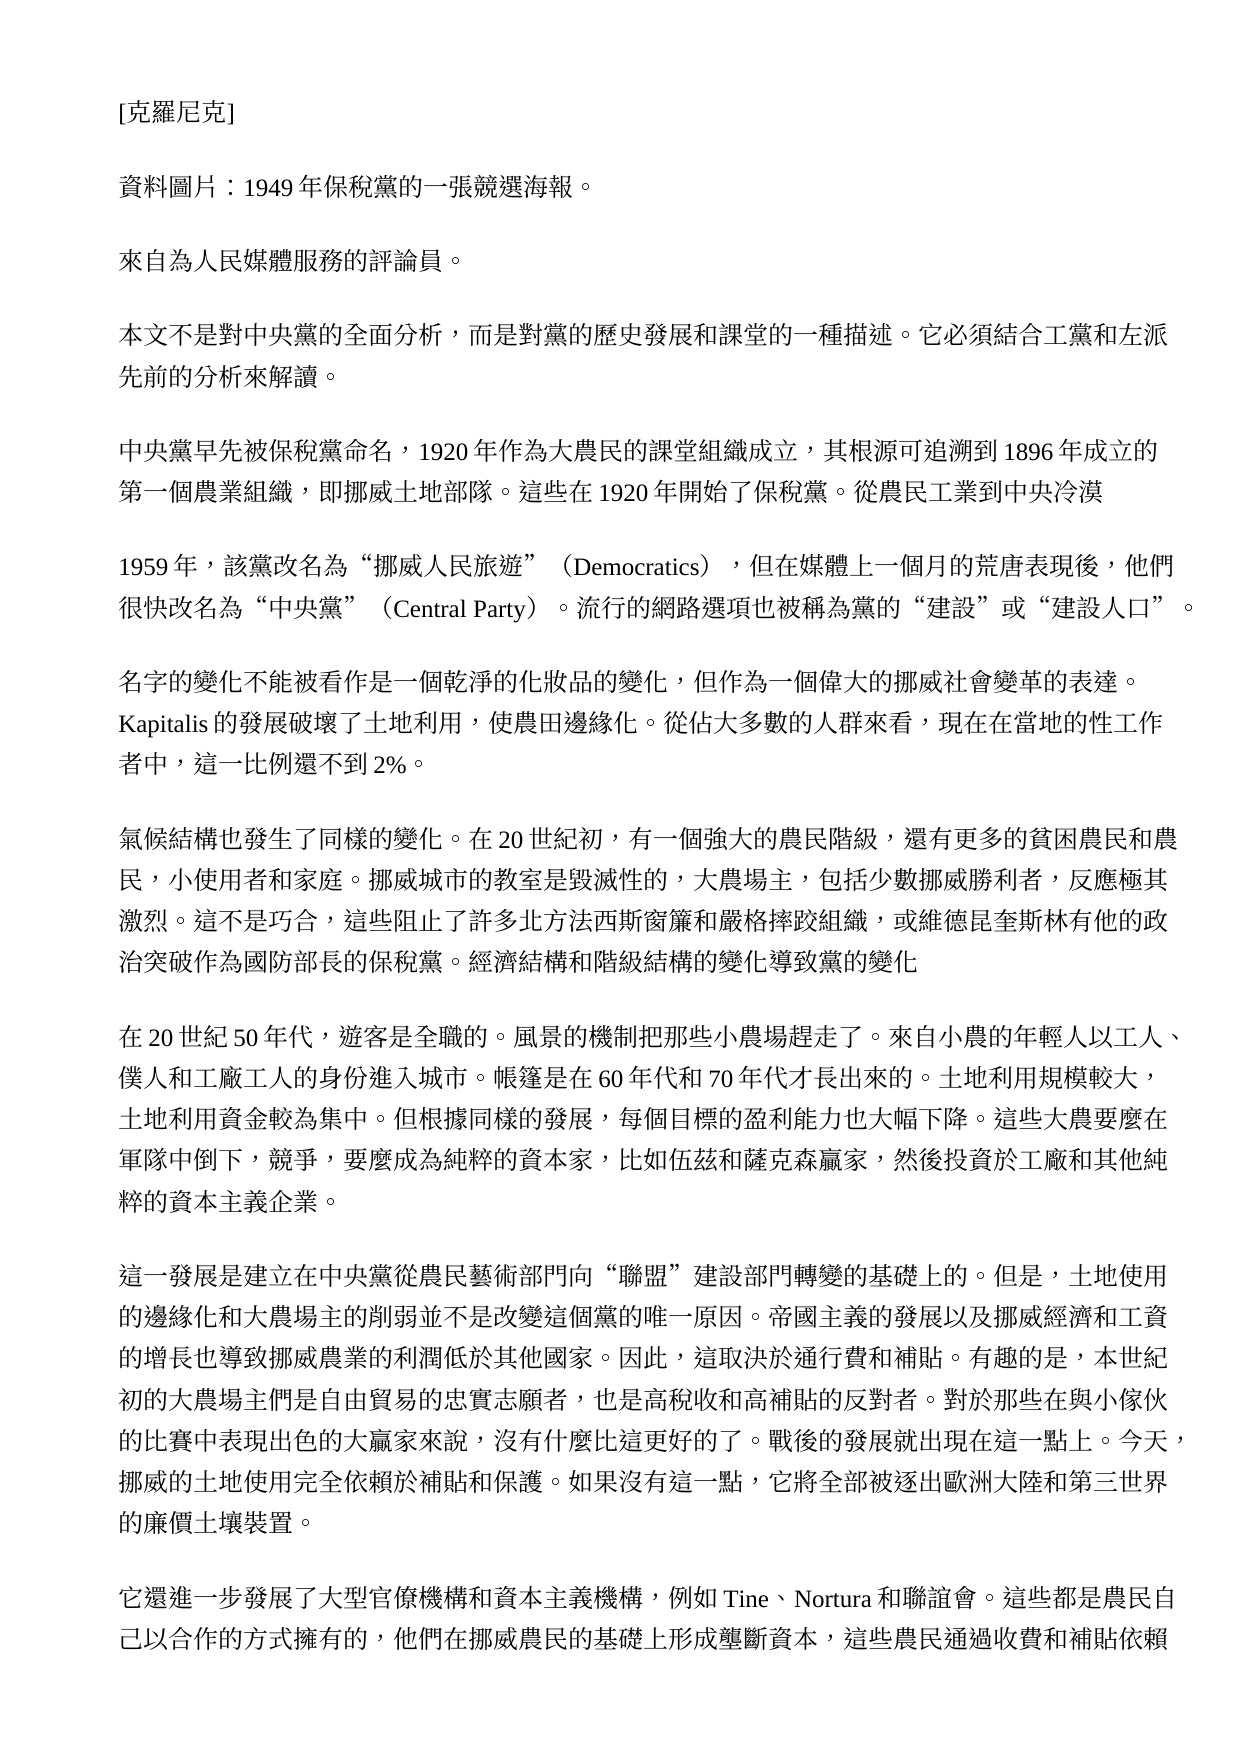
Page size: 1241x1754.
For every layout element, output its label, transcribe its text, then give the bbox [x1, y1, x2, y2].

text 2021-03-06T18:39:44+00:00 2021-03-06T18:41:27+00:00 TFM公司 ['https://lh6.googleusercontent.com/1ohl8iiysosxnaybeuaktotl6prpax4o3soeff4bfluy66pqncl8nojz1zoxj-nIjwJg51j3A1Riy8ffhY7jWzPj2YMIInhY6fn2YRUY0un\u and jodtc7isows30arnz-Y843'https://lh5.googleusercontent.com/7LIElF3MqO4NONKqtMr4xzYW5KW46o-kKhCebWRJ0PXa6Di7xexUBlgr-lkcmagb5rcsr3top02frwyhif7utpwmno5bybjl42jslzesr5734zzx3olnmfa5awxsvyvzuzfa''https://lh5.googleusercontent.com/CAHl52TFAETkgdFdlmNzv3-zJiCFUbCoACoopKcLOt0QZu5I-mdygg4ieb2wrnfagcntfb2dpwkdhrfbj0xfrql00cu5ysnbsnl99hitwndz0dzwdvdyk7b2tioodhdute6'https://lh5.googleusercontent.com/mrrJ5xmgWSoPVIfXVlt-weq-gY1PlCvqaodFi9iiwf9jXPJNlADP5jVzPZspOjtV61m\u JW29t-qo6pc5dym1wzy8mzu55ehdk1bxz1mijddzgpdrvpw-bNTQYNR2gq\u X7O''https://lh4.googleusercontent.com/JVsQTcKy3TY\u LGr-r2WBdJvMkLPt84QcJ6udA1YbzHSl4soAgp2 hvhofcf58qfs0fbcriktsidljog97htsxthp9t8la4yklc\u fcioigqgj3ydcwfe\u rRB\u WuOvb'https://lh4.googleusercontent.com/E-ottd1ornj4je1cvqdqdbodis5hbrcroksoyetheuibkiyb1kinjmujsje40-Ak9rWL\u zTEPq33rEkj8vHJ034kgO7gby\u kTLhq-hohgvxuy-cdkebtNrqLz3LCQ''https://tjen-people.no/index.php/2020/03/15/striden-i-left-it-handler-about-class/embed/#什麼？secret=qybuoside'。https://tjen-people.no/index.php/2020/04/16/hoyre-gar-forward-men-future-beans-temporary/embed/#什麼？secret=nuddTve3Xp“”https://tjen-people.no/index.php/2020/10/10/bohler-and-lippestad-from-ap-to-center/embed/#什麼？祕密=sFITYg1Y8g“https://tjen-people.no/index.php/2021/01/21/kort-om-the-partial political development-i-norge/嵌入/#什麼？祕密=SRuzAYFgoY“”https://tjen-people.no/index.php/2020/03/31/brundtland-stoltenberg-working Party/embed/#什麼？祕密=vyk9Bz3CGr'，'https://donorbox.org/widget.js'https://donorbox.org/embed/捐贈-1'https://lh6.googleusercontent.com/1ohl8iiysosxnaybeuaktotl6prpax4o3soeff4bfluy66pqncl8nojz1zoxj-nIjwJg51j3A1Riy8ffhY7jWzPj2YMIInhY6fn2YRUY0un\u and jodtc7isows30arnz-Y843''https://lh5.googleusercontent.com/7LIElF3MqO4NONKqtMr4xzYW5KW46o-kKhCebWRJ0PXa6Di7xexUBlgr-lkcmagb5rcsr3top02frwyhif7utpwmno5bybjl42jslzesr5734zzx3olnmfa5awxsvyvzuzfa'https://lh5.googleusercontent.com/CAHl52TFAETkgdFdlmNzv3-zJiCFUbCoACoopKcLOt0QZu5I-mdygg4ieb2wrnfagcntfb2dpwkdhrfbj0xfrql00cu5ysnbsnl99hitwndz0dzwdvdyk7b2tioodhdute6''https://lh5.googleusercontent.com/mrrJ5xmgWSoPVIfXVlt-weq-gY1PlCvqaodFi9iiwf9jXPJNlADP5jVzPZspOjtV61m\u JW29t-qo6pc5dym1wzy8mzu55ehdk1bxz1mijddzgpdrvpw-bNTQYNR2gq\u X7O'https://lh4.googleusercontent.com/JVsQTcKy3TY\u LGr-r2WBdJvMkLPt84QcJ6udA1YbzHSl4soAgp2 hvhofcf58qfs0fbcriktsidljog97htsxthp9t8la4yklc\u fcioigqgj3ydcwfe\u rRB\u WuOvb''https://lh4.googleusercontent.com/E-ottd1ornj4je1cvqdqdbodis5hbrcroksoyetheuibkiyb1kinjmujsje40-Ak9rWL\u zTEPq33rEkj8vHJ034kgO7gby\u kTLhq-hohgvxuy-cdkebtNrqLz3LCQ"... [克羅尼克] 資料圖片：1949年保稅黨的一張競選海報。 來自為人民媒體服務的評論員。 本文不是對中央黨的全面分析，而是對黨的歷史發展和課堂的一種描述。它必須結合工黨和左派先前的分析來解讀。 中央黨早先被保稅黨命名，1920年作為大農民的課堂組織成立，其根源可追溯到1896年成立的第一個農業組織，即挪威土地部隊。這些在1920年開始了保稅黨。從農民工業到中央冷漠 1959年，該黨改名為“挪威人民旅遊”（Democratics），但在媒體上一個月的荒唐表現後，他們很快改名為“中央黨”（Central Party）。流行的網路選項也被稱為黨的“建設”或“建設人口”。 名字的變化不能被看作是一個乾淨的化妝品的變化，但作為一個偉大的挪威社會變革的表達。Kapitalis的發展破壞了土地利用，使農田邊緣化。從佔大多數的人群來看，現在在當地的性工作者中，這一比例還不到2%。 氣候結構也發生了同樣的變化。在20世紀初，有一個強大的農民階級，還有更多的貧困農民和農民，小使用者和家庭。挪威城市的教室是毀滅性的，大農場主，包括少數挪威勝利者，反應極其激烈。這不是巧合，這些阻止了許多北方法西斯窗簾和嚴格摔跤組織，或維德昆奎斯林有他的政治突破作為國防部長的保稅黨。經濟結構和階級結構的變化導致黨的變化 在20世紀50年代，遊客是全職的。風景的機制把那些小農場趕走了。來自小農的年輕人以工人、僕人和工廠工人的身份進入城市。帳篷是在60年代和70年代才長出來的。土地利用規模較大，土地利用資金較為集中。但根據同樣的發展，每個目標的盈利能力也大幅下降。這些大農要麼在軍隊中倒下，競爭，要麼成為純粹的資本家，比如伍茲和薩克森贏家，然後投資於工廠和其他純粹的資本主義企業。 這一發展是建立在中央黨從農民藝術部門向“聯盟”建設部門轉變的基礎上的。但是，土地使用的邊緣化和大農場主的削弱並不是改變這個黨的唯一原因。帝國主義的發展以及挪威經濟和工資的增長也導致挪威農業的利潤低於其他國家。因此，這取決於通行費和補貼。有趣的是，本世紀初的大農場主們是自由貿易的忠實志願者，也是高稅收和高補貼的反對者。對於那些在與小傢伙的比賽中表現出色的大贏家來說，沒有什麼比這更好的了。戰後的發展就出現在這一點上。今天，挪威的土地使用完全依賴於補貼和保護。如果沒有這一點，它將全部被逐出歐洲大陸和第三世界的廉價土壤裝置。 它還進一步發展了大型官僚機構和資本主義機構，例如Tine、Nortura和聯誼會。這些都是農民自己以合作的方式擁有的，他們在挪威農民的基礎上形成壟斷資本，這些農民通過收費和補貼依賴國家。 這種發展不僅解釋了名稱的轉變，更重要的是政治從右到中的發展。該黨在20世紀20年代開始是一個非常保守的政黨，儘管在20世紀30年代與工人黨達成了短期協議，但在政黨政治中被安全地置於“公民黨”的右翼。他們調情，他們對法西斯主義相當開放。另一方面，在20世紀70年代，他們與最激進的左派（小公民）結盟對抗歐洲經濟共同體（歐盟副手），1997年至2000年，他們與庫爾德革命陣線（KrF）和左派組成中央條例，2005年至2011年，他們與工人黨和“紅綠”政府中的SV一起執政。從1920年成為自由貿易的支持者到現在成為大法院中歐盟的頭號反對者。 一切的老鼠都是經濟的和經典的。這一發展體現了挪威經濟和挪威土壤的正確和徹底的變化，以及村莊階級的轉變。中央黨：城市土地利用和官僚資本黨。 那麼，今天的中央黨課是什麼課？他們不再代表舊式的“大農”，但顯然他們仍然是大農黨。另一方面，這些人已經變成了更典型的資本家，儘管擁有大農場的農民在挪威土地不斷被邊緣化的過程中，在日常壟斷和外國競爭帶來的威脅和暴漲中，不得不長時間工作。此外，他們已經擴大到包括一些其他營養道路的建設。他們代表海洋使用、漁業聯盟、漁民和海產品生產商、三位談判代表、森林工人和完全普通的資本家，在這些地區擁有主要客戶和客戶。這些人居住在挪威的各個地區，這些地區都依賴國家在比賽中不受太多的影響。資本主義中央集權的趨勢很強，因此城市越來越依賴於建築專業知識，即使自然資源來自那裡，它們也常常依賴於補貼。 這就是為什麼中央黨作為大農和樓主黨，也成為黨政和社群官僚資本的原因。他們代表小型能源公司、大樓上的保險公司、合作農產品公司、農村的國營保健工廠、由大農民組建的地區儲蓄銀行，以及大樓上的私營和社群公司。但也有一般的壟斷資本——政府和私人——依靠廉價的電力、稅收優惠、良好的道路和生育能力、為旅行工人提供廉價的住房等，在各地區進行改善和經營。參與者的背景顯示了黨的階級。 這個課堂顯然要用中央黨的領導人來表達。縱觀中央黨的12位黨魁和議會領袖，可以發現一些明顯的趨勢。他們中的大多數是農民的孩子，他們會喜歡那些曾經當過教師或牧師的農民。他們中的大多數人在大學接受教育，在國家科學和法律領域很快樂，但通常是神學家、教師和農業工人。他們像右翼和美聯社的政客一樣，一生中大部分時間都想當政客，他們中的許多人幾乎只做過政客，但也有許多人有其他的專業經驗。 [118, 59, 1181, 1656]
